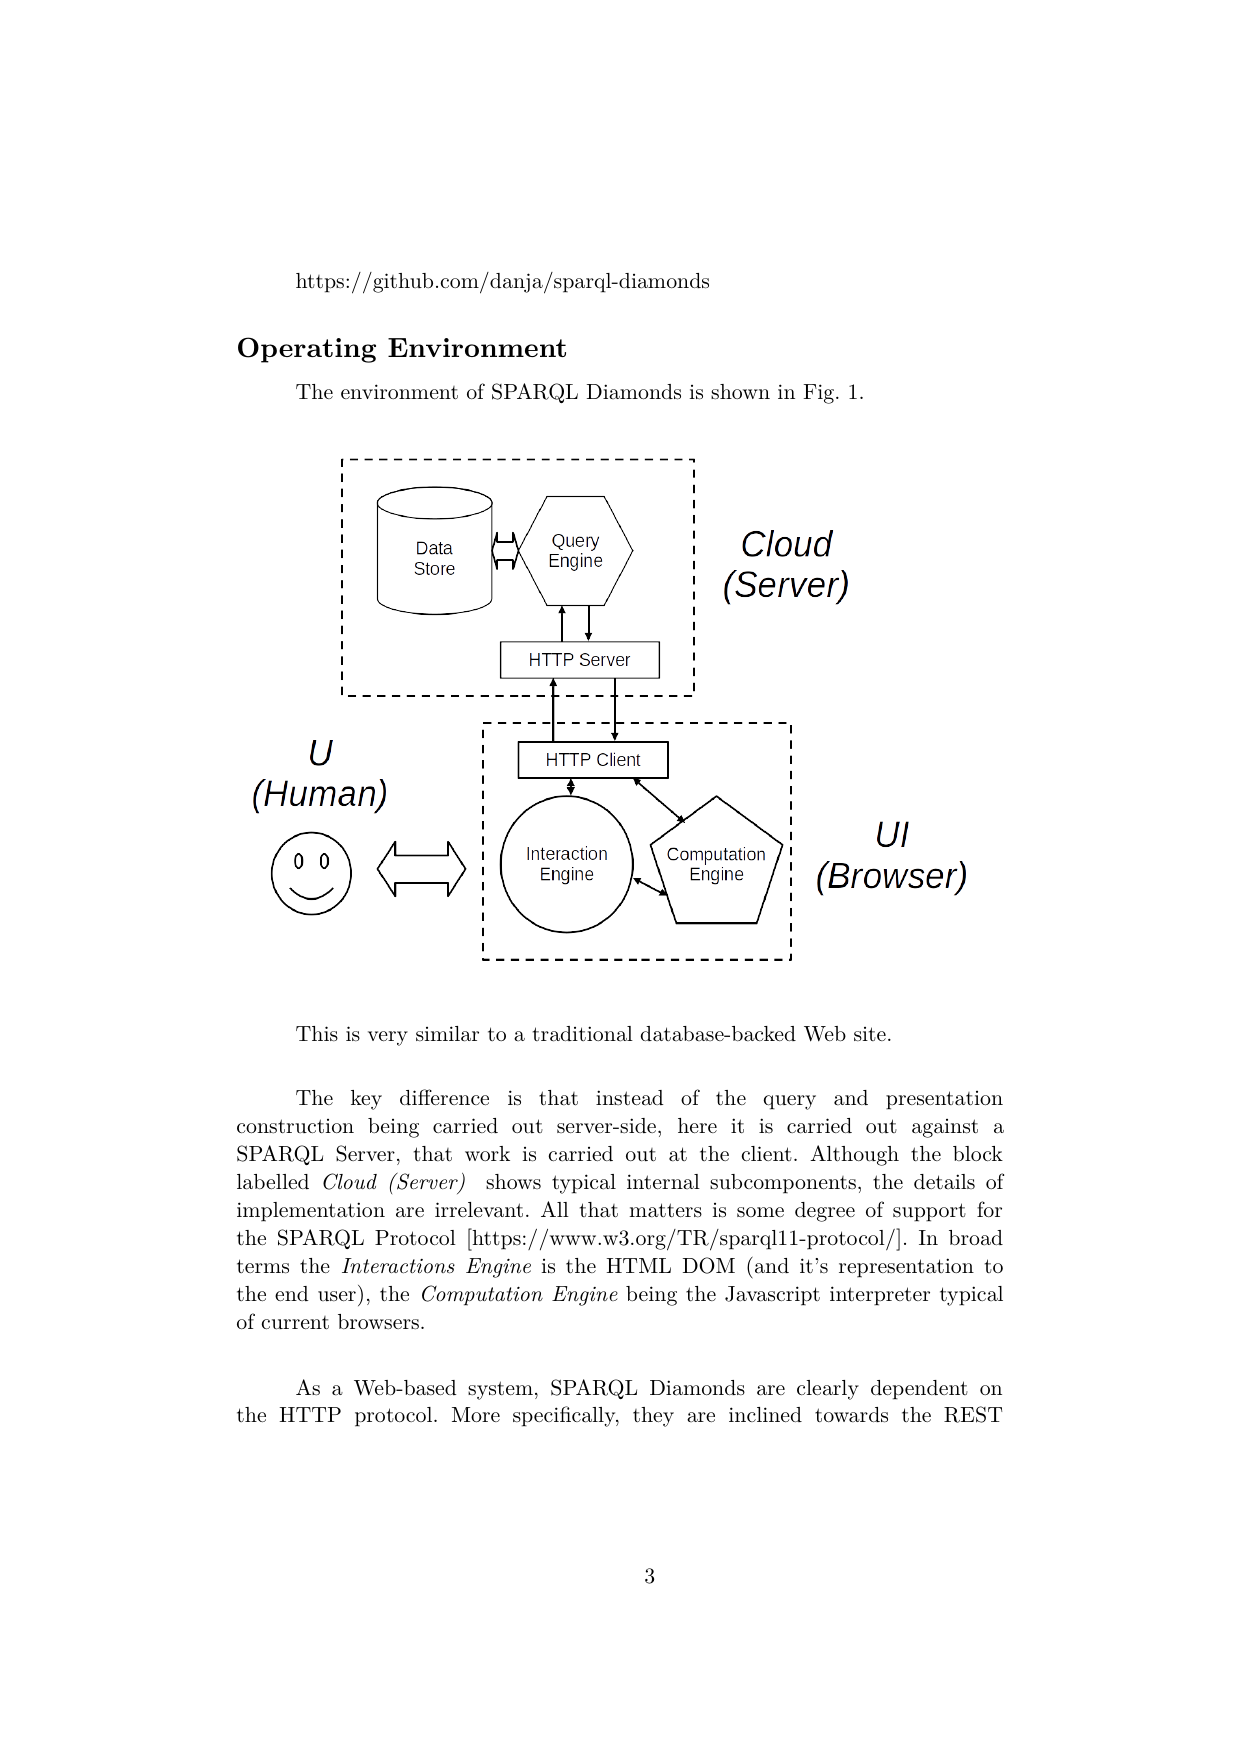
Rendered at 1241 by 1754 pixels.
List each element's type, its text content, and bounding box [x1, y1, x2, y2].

text As a Web-based system, SPARQL Diamonds are clearly dependent on the HTTP protocol. More specifically, they are inclined towards the REST [236, 1373, 1004, 1428]
text The key difference is that instead of the query and presentation construction being carried out server-side, here it is carried out against a SPARQL Server, that work is carried out at the client. Although the block labelled Cloud (Server) shows typical internal subcomponents, the details of implementation are irrelevant. All that matters is some degree of support for the SPARQL Protocol [https://www.w3.org/TR/sparql11-protocol/]. In broad terms the Interactions Engine is the HTML DOM (and it’s representation to the end user), the Computation Engine being the Javascript interpreter typical of current browsers. [236, 1083, 1004, 1336]
subtitle Operating Environment [236, 329, 1004, 365]
text https://github.com/danja/sparql-diamonds [236, 266, 1004, 294]
text The environment of SPARQL Diamonds is shown in Fig. 1. [236, 377, 1004, 405]
picture [236, 442, 1004, 985]
text This is very similar to a traditional database-backed Web site. [236, 1019, 1004, 1047]
